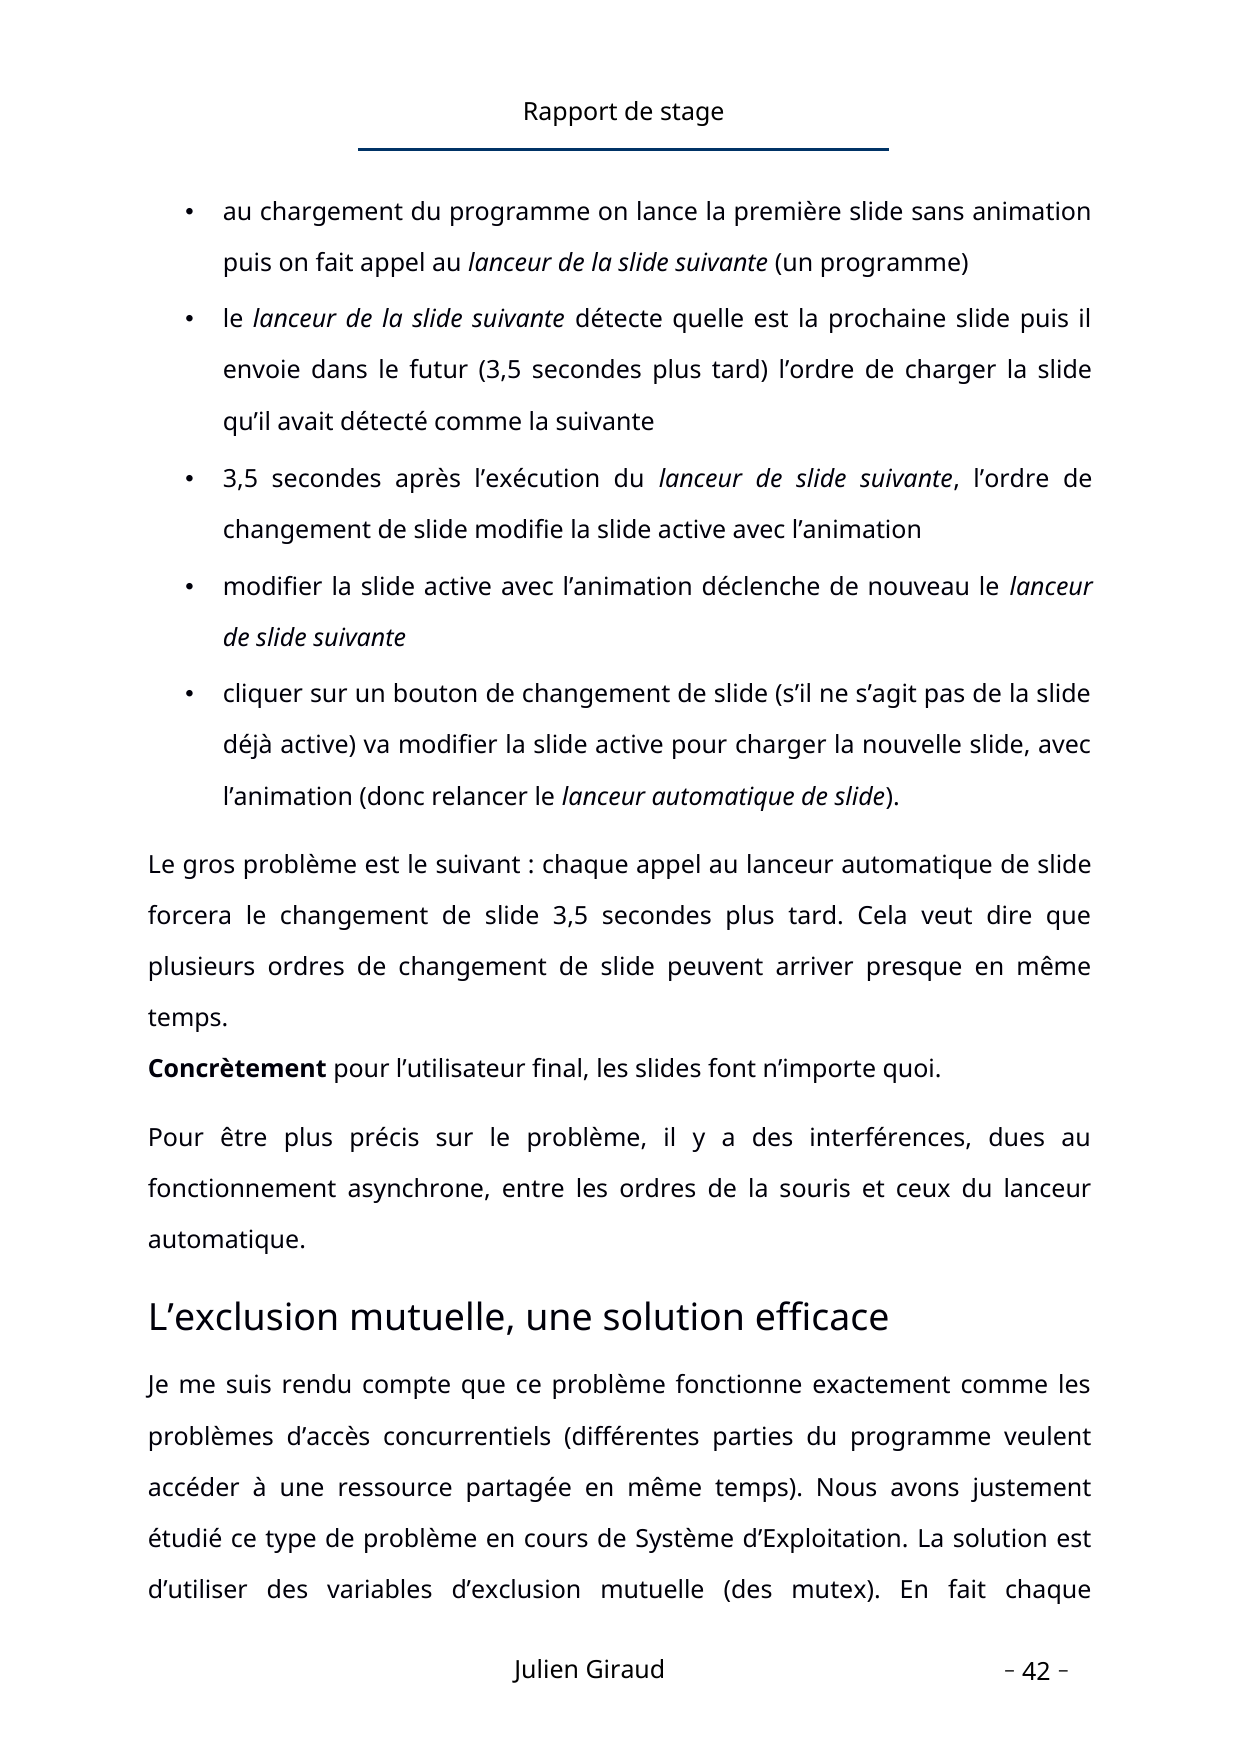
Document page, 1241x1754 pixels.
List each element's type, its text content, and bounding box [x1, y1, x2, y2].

text Concrètement pour l’utilisateur final, les slides font n’importe quoi. [148, 1051, 1093, 1085]
text Je me suis rendu compte que ce problème fonctionne exactement comme les problèmes d’accès concurrentiels (différentes parties du programme veulent accéder à une ressource partagée en même temps). Nous avons justement étudié ce type de problème en cours de Système d’Exploitation. La solution est d’utiliser des variables d’exclusion mutuelle (des mutex). En fait chaque [148, 1367, 1093, 1605]
list cliquer sur un bouton de changement de slide (s’il ne s’agit pas de la slide déjà active) va modifier la slide active pour charger la nouvelle slide, avec l’animation (donc relancer le lanceur automatique de slide). [185, 676, 1093, 812]
text Le gros problème est le suivant : chaque appel au lanceur automatique de slide forcera le changement de slide 3,5 secondes plus tard. Cela veut dire que plusieurs ordres de changement de slide peuvent arriver presque en même temps. [148, 847, 1093, 1034]
list modifier la slide active avec l’animation déclenche de nouveau le lanceur de slide suivante [185, 568, 1093, 653]
list le lanceur de la slide suivante détecte quelle est la prochaine slide puis il envoie dans le futur (3,5 secondes plus tard) l’ordre de charger la slide qu’il avait détecté comme la suivante [185, 301, 1093, 437]
list au chargement du programme on lance la première slide sans animation puis on fait appel au lanceur de la slide suivante (un programme) [185, 193, 1093, 278]
subtitle L’exclusion mutuelle, une solution efficace [148, 1291, 1093, 1342]
list 3,5 secondes après l’exécution du lanceur de slide suivante, l’ordre de changement de slide modifie la slide active avec l’animation [185, 460, 1093, 545]
text Pour être plus précis sur le problème, il y a des interférences, dues au fonctionnement asynchrone, entre les ordres de la souris et ceux du lanceur automatique. [148, 1120, 1093, 1256]
